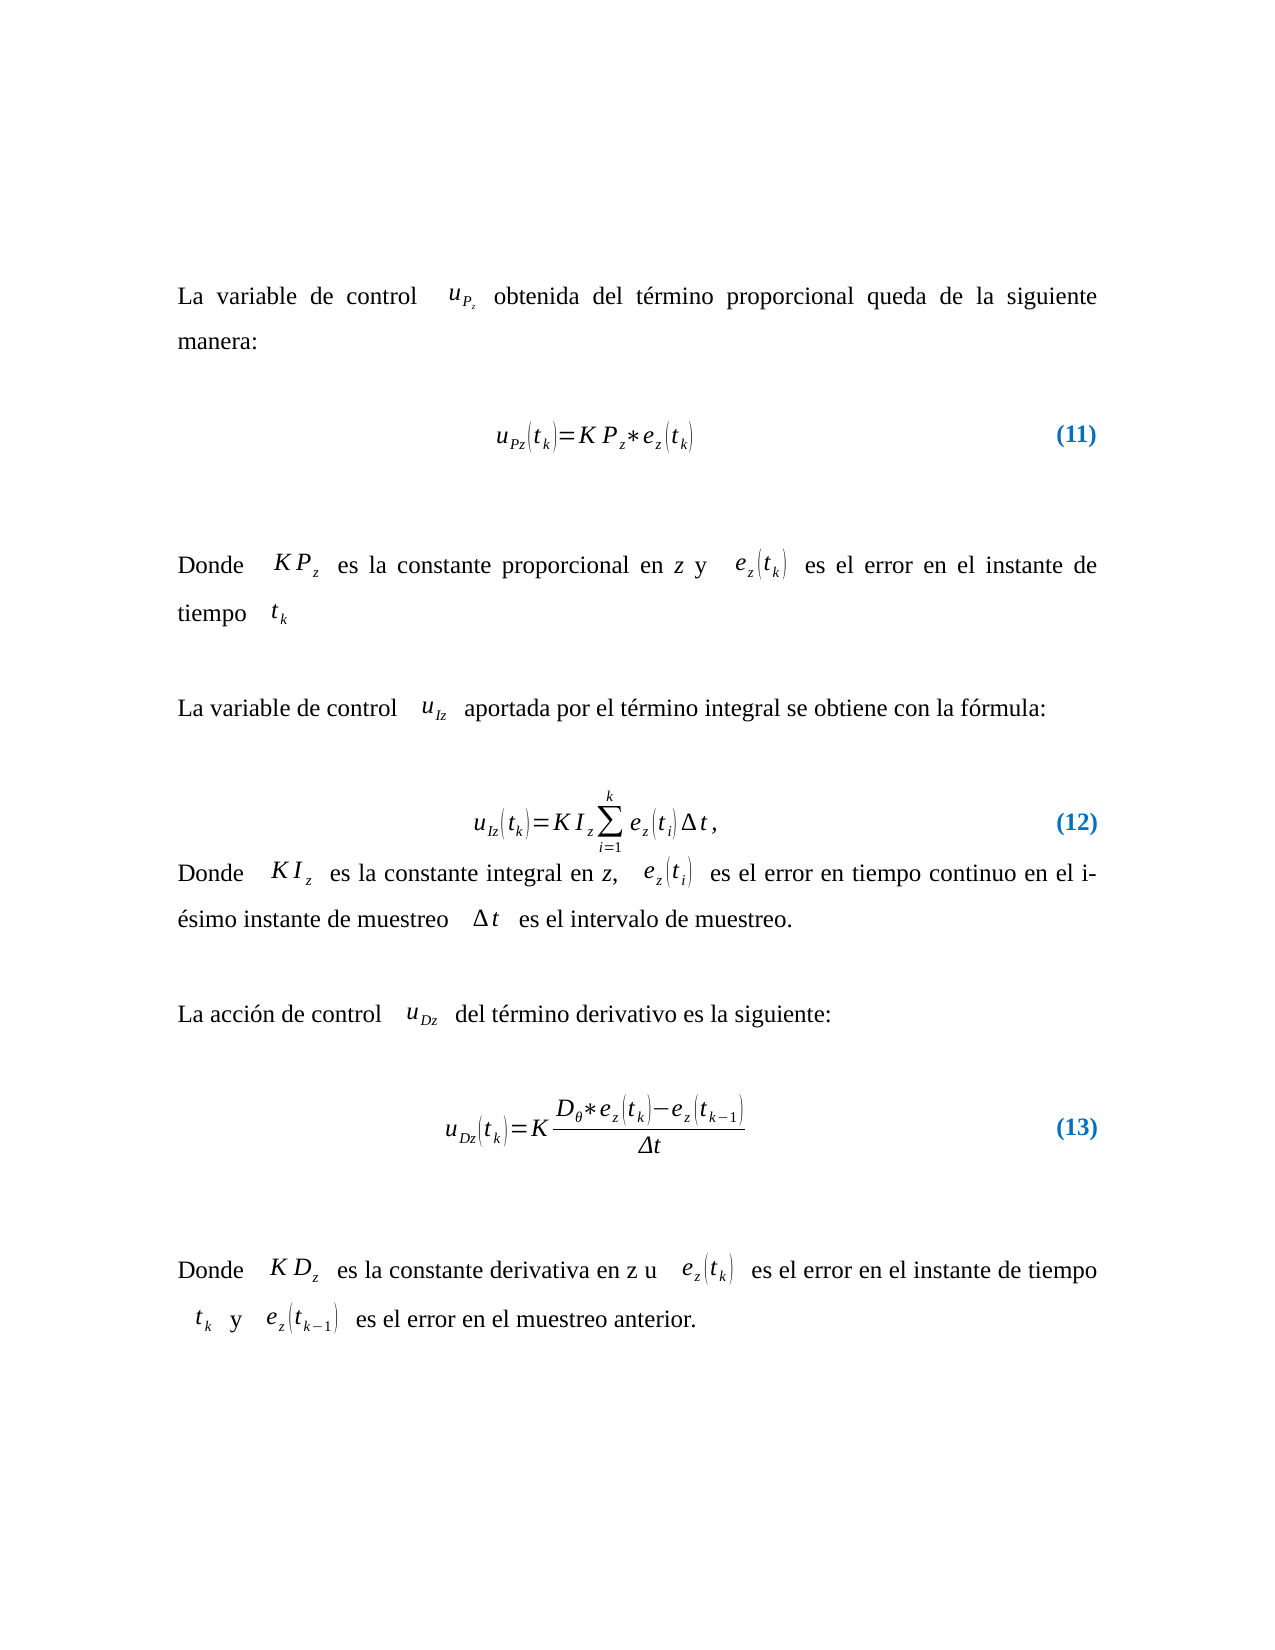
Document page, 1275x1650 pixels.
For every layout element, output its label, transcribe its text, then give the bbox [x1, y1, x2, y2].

text La variable de control obtenida del término proporcional queda de la siguiente manera: [177, 278, 1098, 355]
table_header (12) [1026, 788, 1128, 855]
table_header (11) [1025, 420, 1128, 454]
table_header (13) [1026, 1093, 1128, 1159]
table_header [165, 788, 1026, 855]
text La acción de control del término derivativo es la siguiente: [177, 997, 1098, 1029]
table_header [165, 1093, 1026, 1159]
text Donde es la constante integral en z, es el error en tiempo continuo en el i-ésimo instante de muestreo es el intervalo de muestreo. [177, 855, 1098, 933]
text La variable de control aportada por el término integral se obtiene con la fórmula: [177, 692, 1098, 723]
table_header [165, 420, 1025, 454]
text Donde es la constante derivativa en z u es el error en el instante de tiempo y es el error en el muestreo anterior. [177, 1252, 1098, 1336]
text Donde es la constante proporcional en z y es el error en el instante de tiempo [177, 547, 1098, 628]
